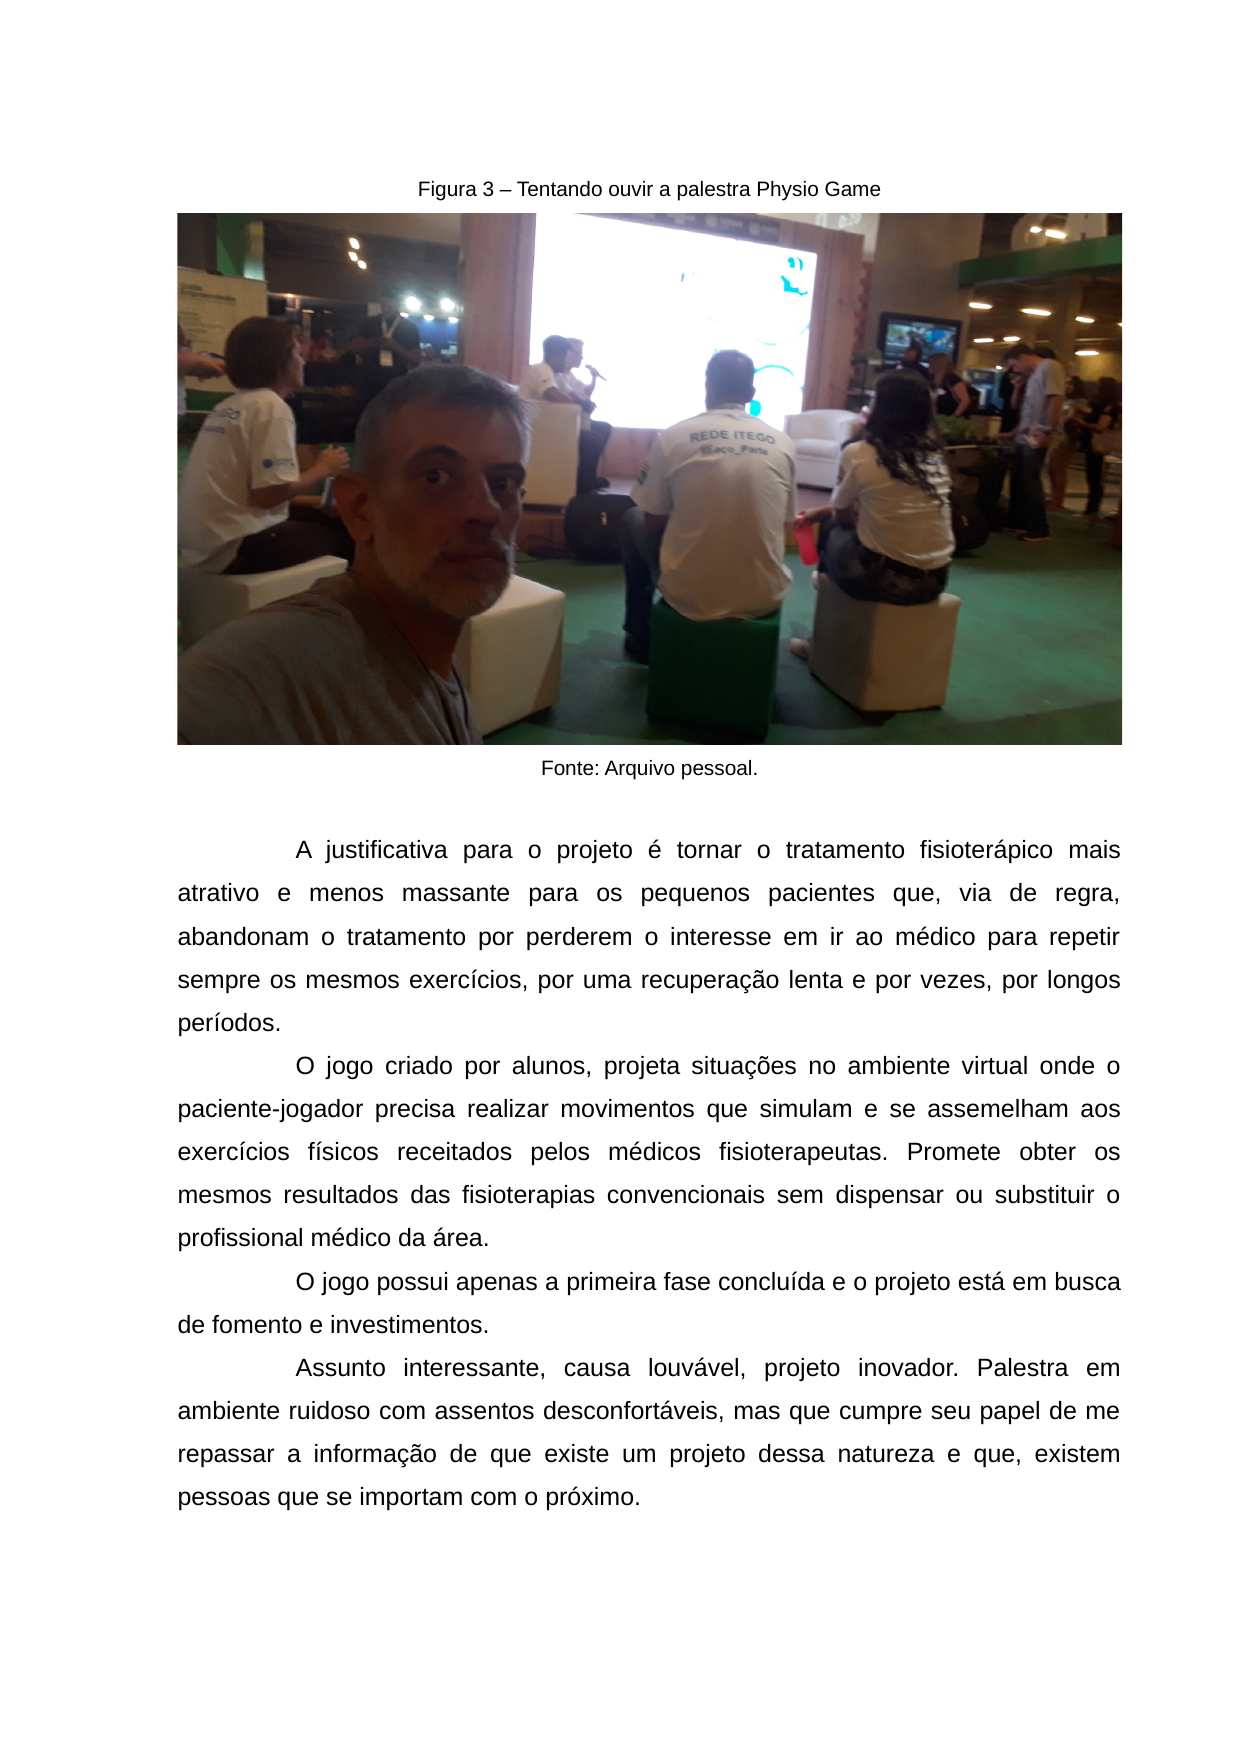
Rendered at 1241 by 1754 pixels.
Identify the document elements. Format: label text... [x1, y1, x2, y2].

text O jogo criado por alunos, projeta situações no ambiente virtual onde o paciente-jogador precisa realizar movimentos que simulam e se assemelham aos exercícios físicos receitados pelos médicos fisioterapeutas. Promete obter os mesmos resultados das fisioterapias convencionais sem dispensar ou substituir o profissional médico da área. [177, 1051, 1122, 1252]
text O jogo possui apenas a primeira fase concluída e o projeto está em busca de fomento e investimentos. [177, 1267, 1122, 1338]
text Assunto interessante, causa louvável, projeto inovador. Palestra em ambiente ruidoso com assentos desconfortáveis, mas que cumpre seu papel de me repassar a informação de que existe um projeto dessa natureza e que, existem pessoas que se importam com o próximo. [177, 1353, 1122, 1511]
text A justificativa para o projeto é tornar o tratamento fisioterápico mais atrativo e menos massante para os pequenos pacientes que, via de regra, abandonam o tratamento por perderem o interesse em ir ao médico para repetir sempre os mesmos exercícios, por uma recuperação lenta e por vezes, por longos períodos. [177, 835, 1122, 1037]
text Figura 3 – Tentando ouvir a palestra Physio Game [177, 177, 1122, 201]
text Fonte: Arquivo pessoal. [177, 745, 1122, 780]
picture [177, 213, 1123, 745]
